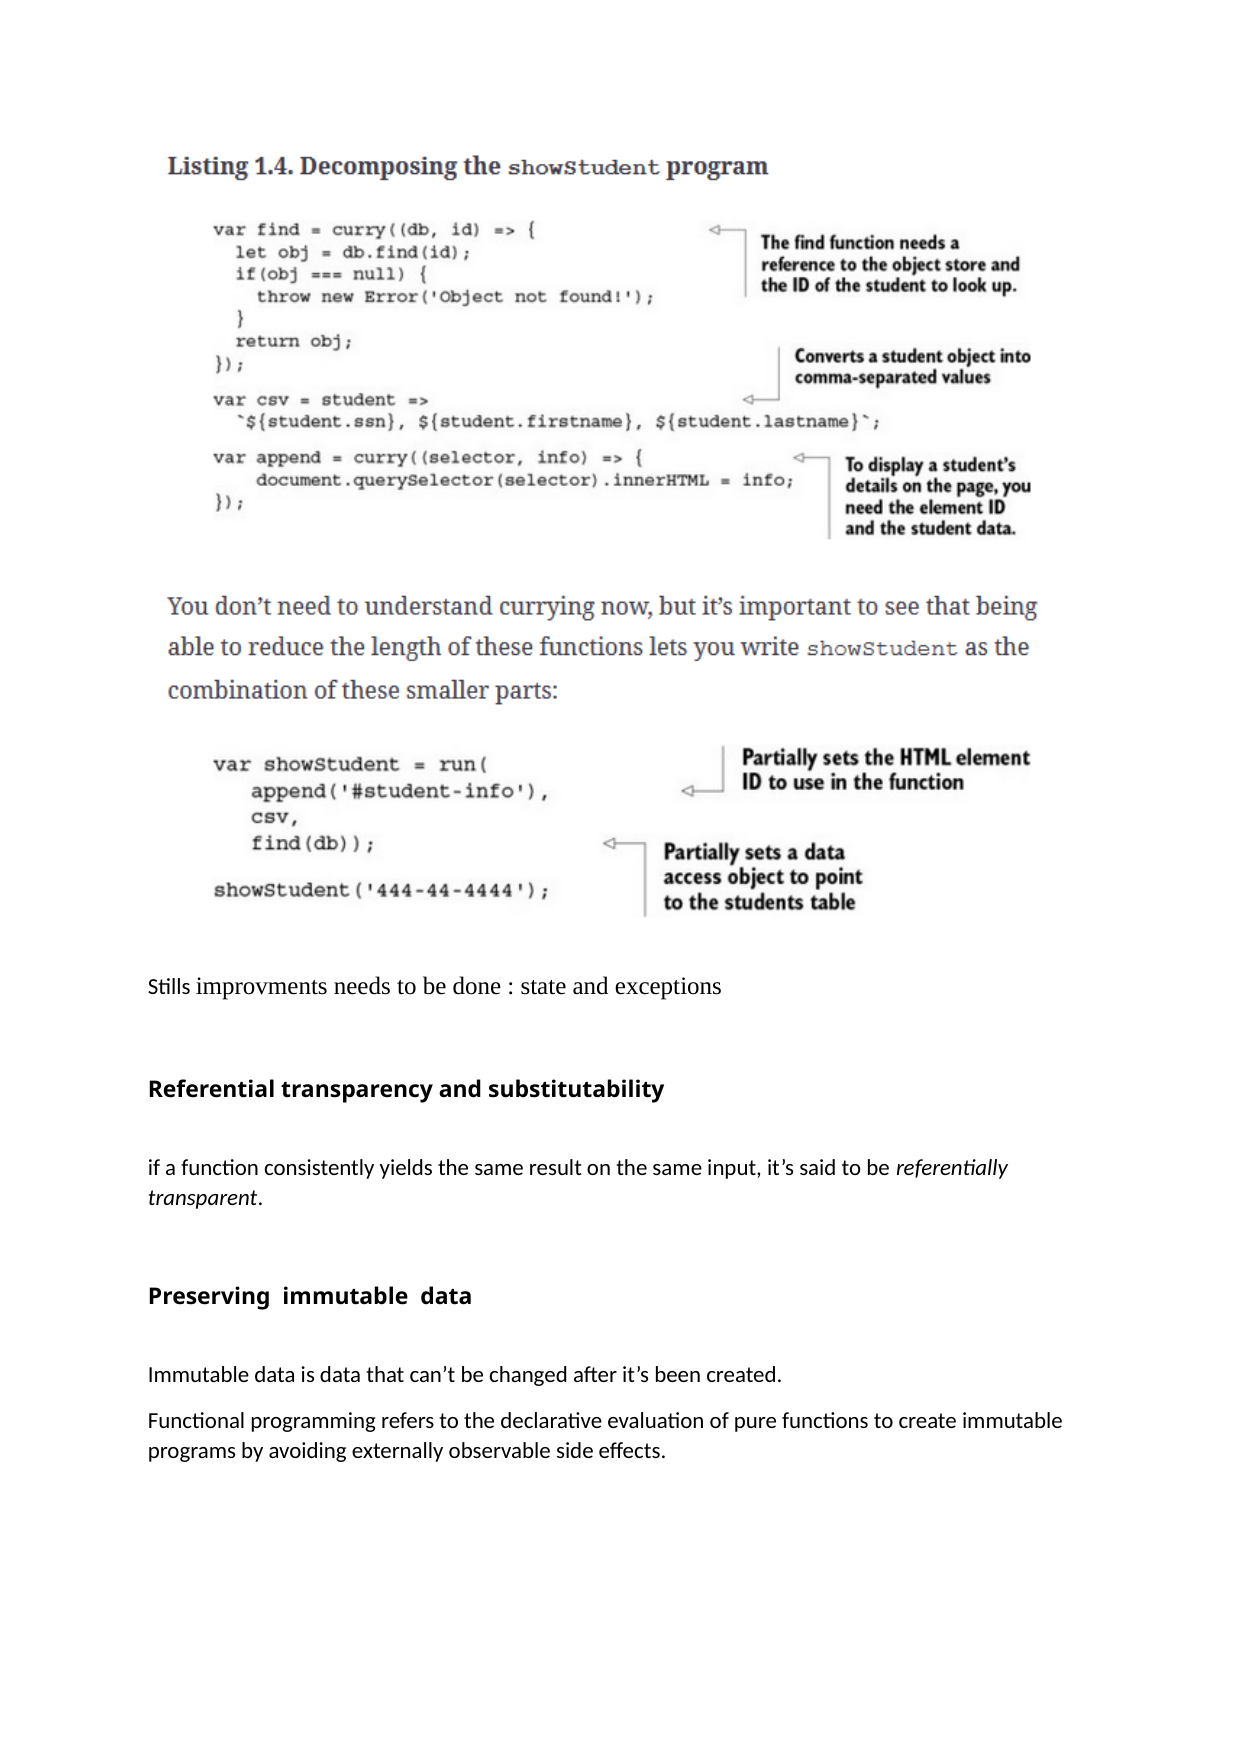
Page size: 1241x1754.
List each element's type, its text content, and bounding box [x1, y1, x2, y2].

text Stills improvments needs to be done : state and exceptions [148, 971, 1093, 1000]
text Immutable data is data that can’t be changed after it’s been created. [148, 1360, 1093, 1388]
text if a function consistently yields the same result on the same input, it’s said to be referentially transparent. [148, 1153, 1093, 1211]
subtitle Preserving immutable data [148, 1280, 1093, 1311]
text Functional programming refers to the declarative evaluation of pure functions to create immutable programs by avoiding externally observable side effects. [148, 1407, 1093, 1464]
subtitle Referential transparency and substitutability [148, 1073, 1093, 1104]
